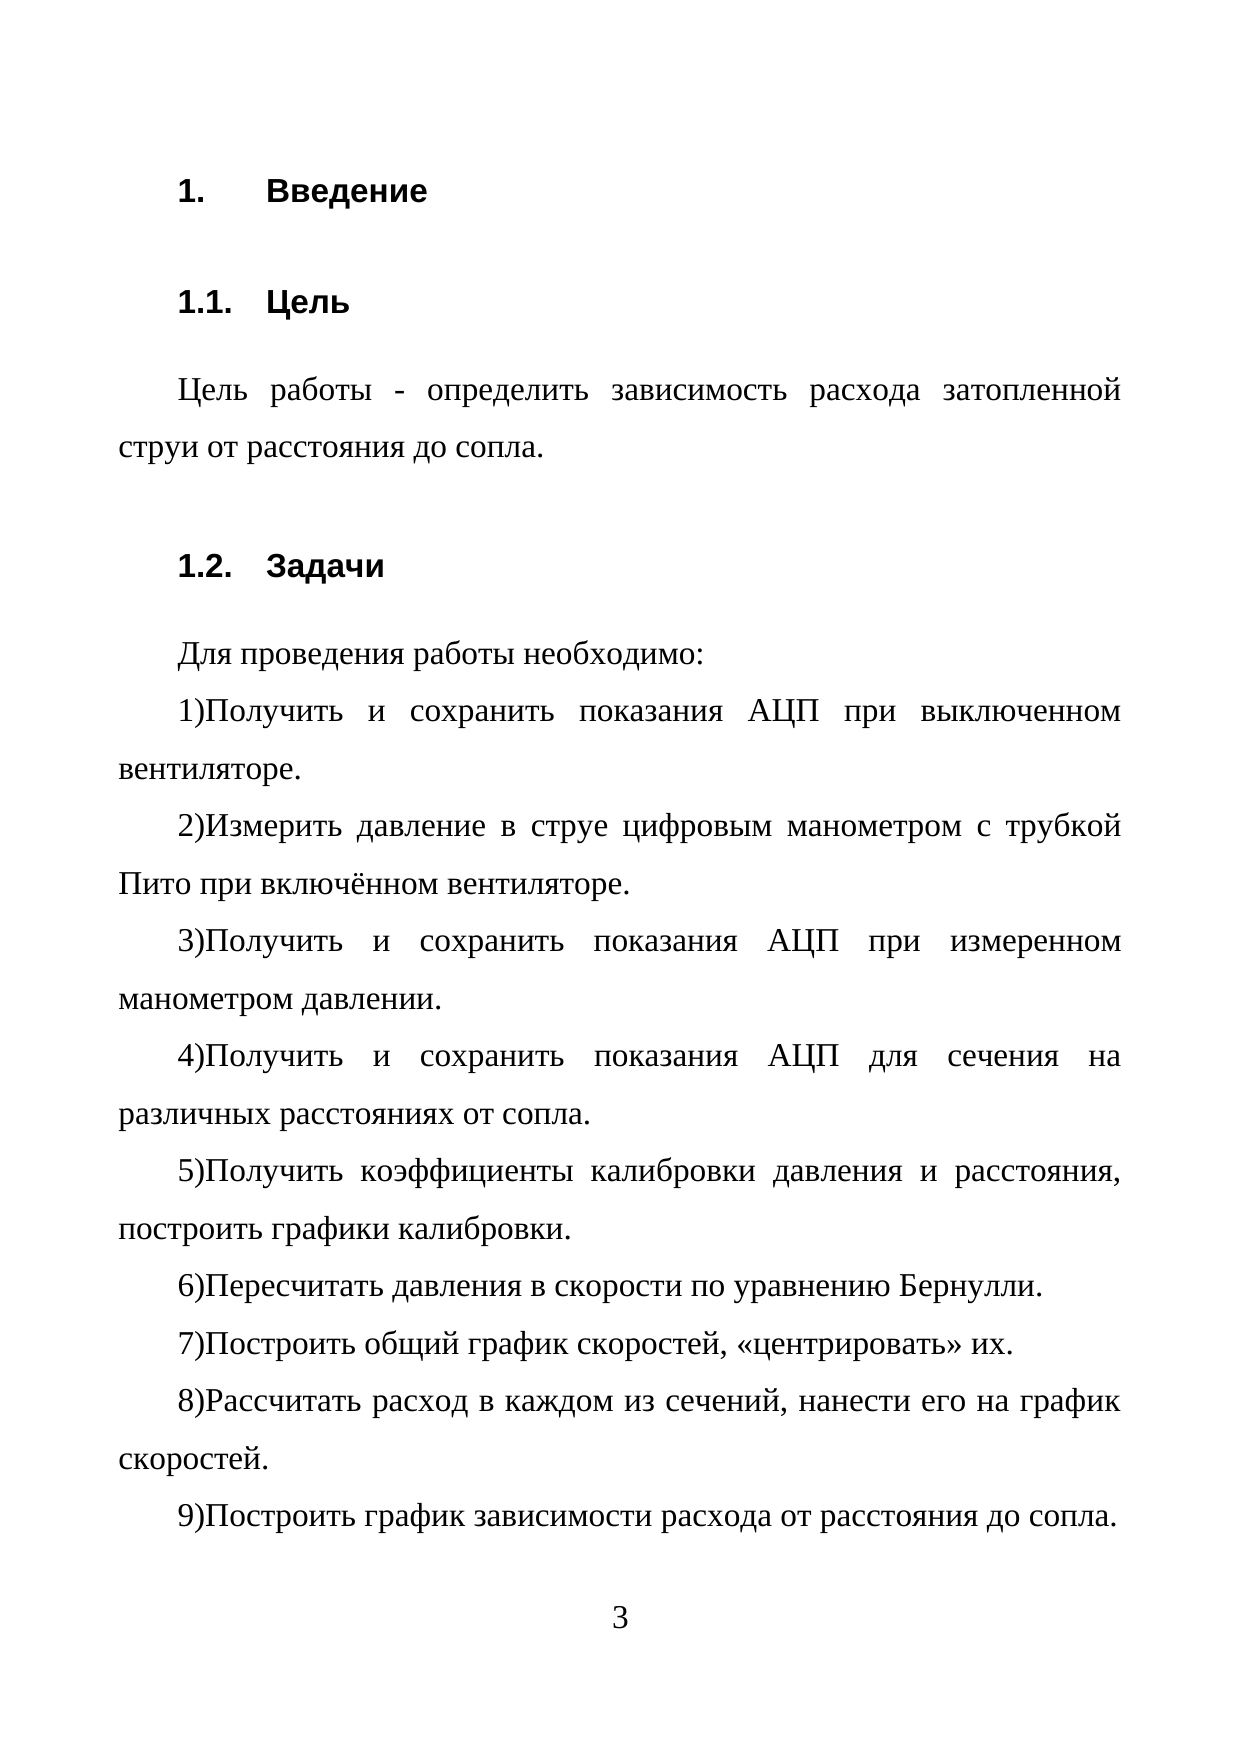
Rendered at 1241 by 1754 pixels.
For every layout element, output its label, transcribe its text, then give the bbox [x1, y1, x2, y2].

subtitle Введение [118, 171, 1122, 210]
text Для проведения работы необходимо: [118, 633, 1122, 671]
text 3)Получить и сохранить показания АЦП при измеренном манометром давлении. [118, 921, 1122, 1016]
subtitle Цель [118, 282, 1122, 320]
text 7)Построить общий график скоростей, «центрировать» их. [118, 1323, 1122, 1361]
text 4)Получить и сохранить показания АЦП для сечения на различных расстояниях от сопла. [118, 1036, 1122, 1131]
text 6)Пересчитать давления в скорости по уравнению Бернулли. [118, 1266, 1122, 1304]
text 9)Построить график зависимости расхода от расстояния до сопла. [118, 1496, 1122, 1534]
text 1)Получить и сохранить показания АЦП при выключенном вентиляторе. [118, 691, 1122, 786]
text 2)Измерить давление в струе цифровым манометром с трубкой Пито при включённом вентиляторе. [118, 806, 1122, 901]
text Цель работы - определить зависимость расхода затопленной струи от расстояния до сопла. [118, 369, 1122, 465]
text 5)Получить коэффициенты калибровки давления и расстояния, построить графики калибровки. [118, 1151, 1122, 1246]
subtitle Задачи [118, 546, 1122, 584]
text 8)Рассчитать расход в каждом из сечений, нанести его на график скоростей. [118, 1381, 1122, 1476]
